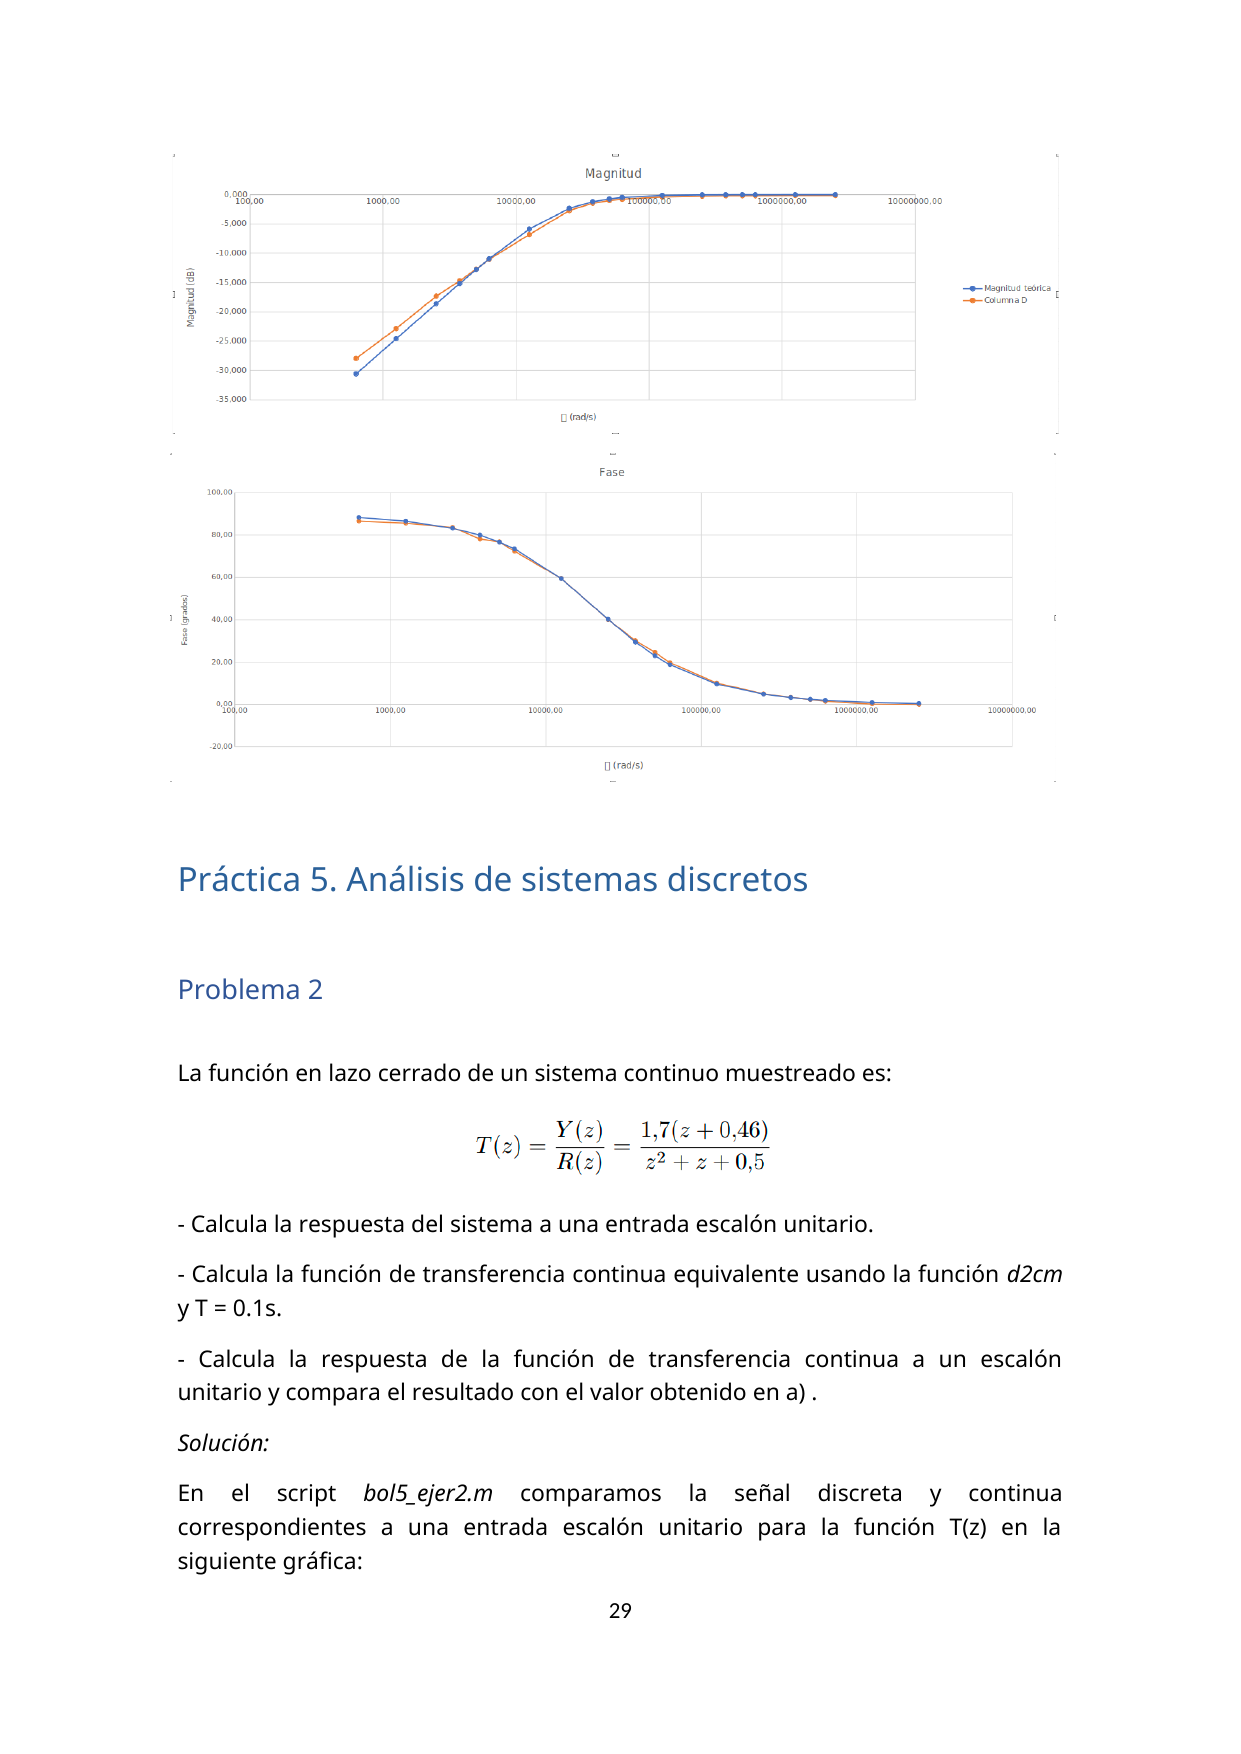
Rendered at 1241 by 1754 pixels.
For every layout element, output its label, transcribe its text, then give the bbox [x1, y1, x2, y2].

picture [457, 1107, 783, 1183]
subtitle Práctica 5. Análisis de sistemas discretos [177, 856, 1063, 901]
text Solución: [177, 1427, 1063, 1458]
text La función en lazo cerrado de un sistema continuo muestreado es: [177, 1057, 1063, 1088]
text - Calcula la función de transferencia continua equivalente usando la función d2cm y T = 0.1s. [177, 1258, 1063, 1323]
text En el script bol5_ejer2.m comparamos la señal discreta y continua correspondientes a una entrada escalón unitario para la función T(z) en la siguiente gráfica: [177, 1477, 1063, 1576]
picture [172, 154, 1059, 434]
picture [170, 453, 1056, 782]
text - Calcula la respuesta del sistema a una entrada escalón unitario. [177, 1208, 1063, 1239]
subtitle Problema 2 [177, 970, 1063, 1007]
text - Calcula la respuesta de la función de transferencia continua a un escalón unitario y compara el resultado con el valor obtenido en a) . [177, 1343, 1063, 1408]
